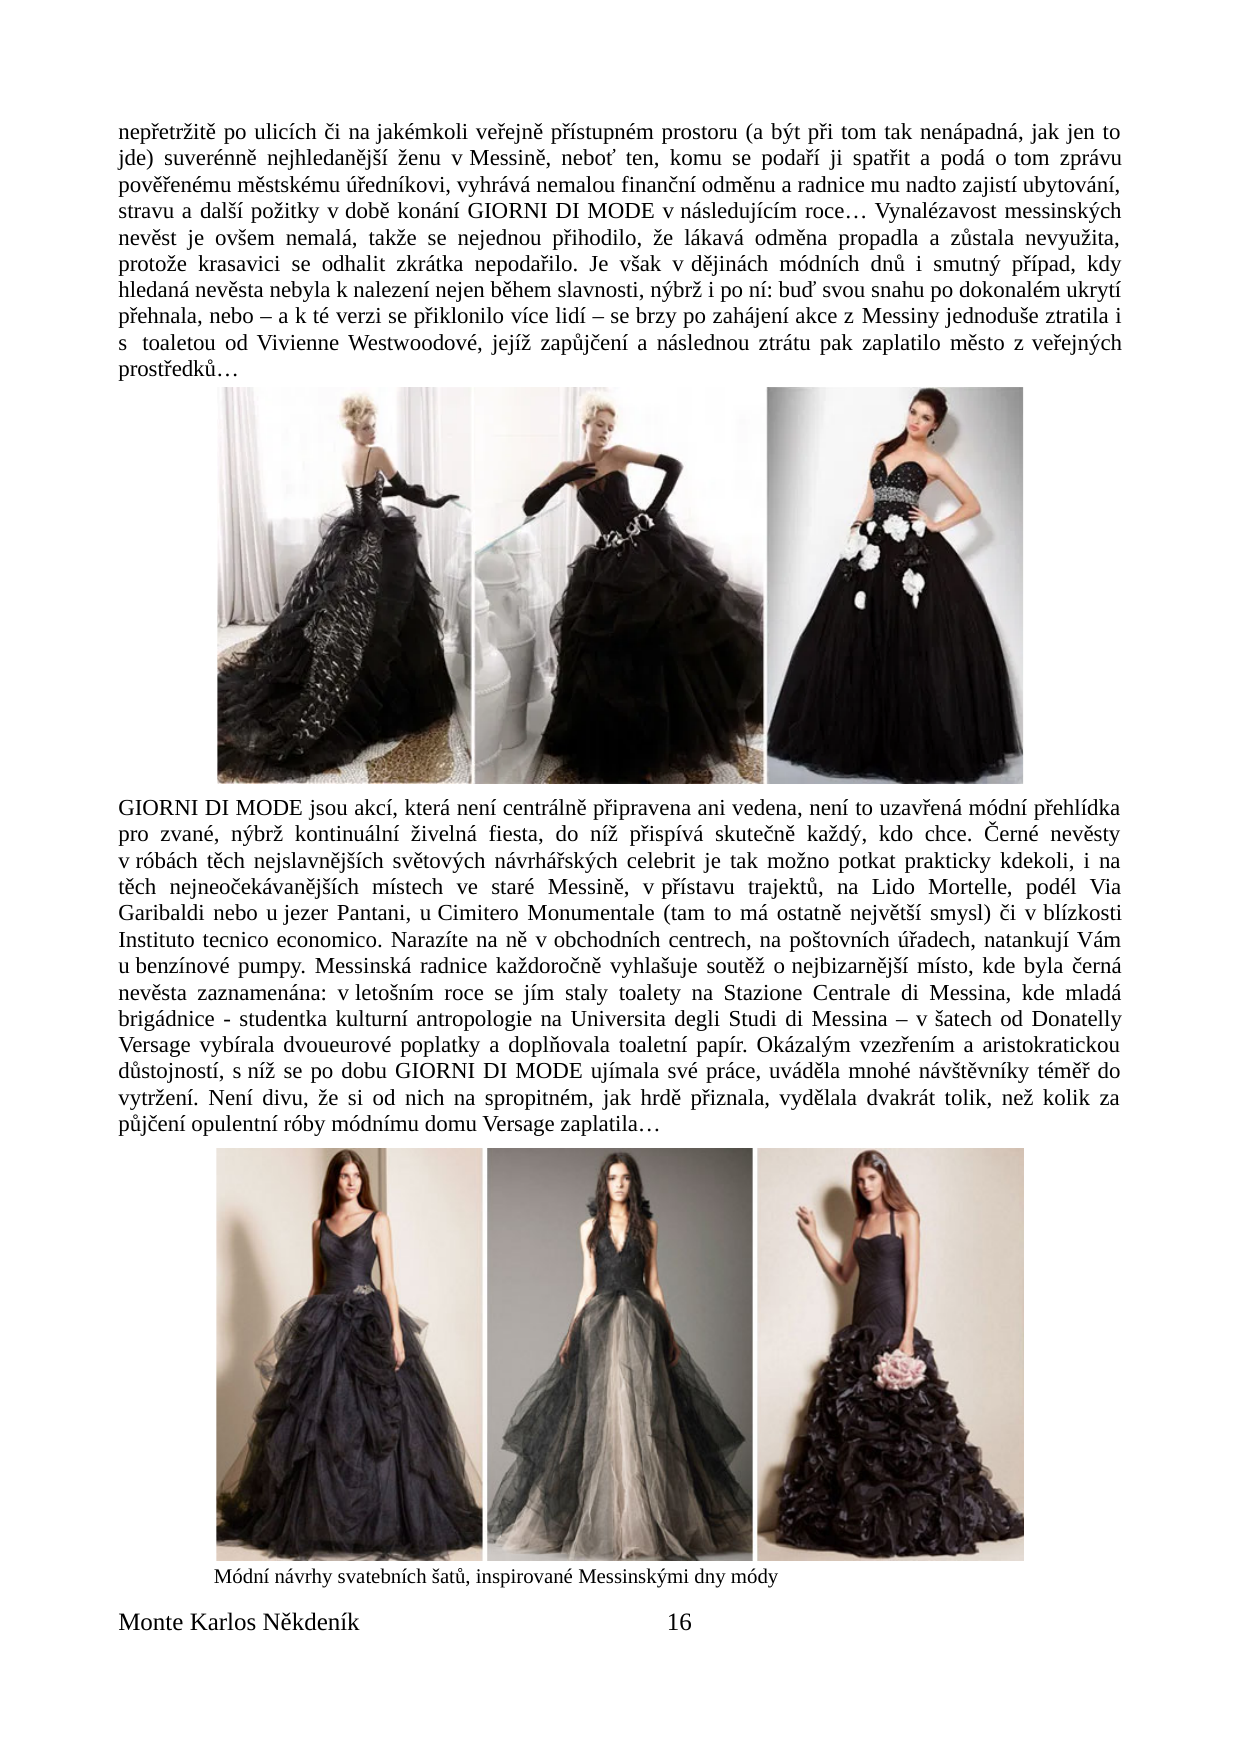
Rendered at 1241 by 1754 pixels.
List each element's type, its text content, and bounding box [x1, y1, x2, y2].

subtitle GIORNI DI MODE jsou akcí, která není centrálně připravena ani vedena, není to uzavřená módní přehlídka pro zvané, nýbrž kontinuální živelná fiesta, do níž přispívá skutečně každý, kdo chce. Černé nevěsty v róbách těch nejslavnějších světových návrhářských celebrit je tak možno potkat prakticky kdekoli, i na těch nejneočekávanějších místech ve staré Messině, v přístavu trajektů, na Lido Mortelle, podél Via Garibaldi nebo u jezer Pantani, u Cimitero Monumentale (tam to má ostatně největší smysl) či v blízkosti Instituto tecnico economico. Narazíte na ně v obchodních centrech, na poštovních úřadech, natankují Vám u benzínové pumpy. Messinská radnice každoročně vyhlašuje soutěž o nejbizarnější místo, kde byla černá nevěsta zaznamenána: v letošním roce se jím staly toalety na Stazione Centrale di Messina, kde mladá brigádnice - studentka kulturní antropologie na Universita degli Studi di Messina – v šatech od Donatelly Versage vybírala dvoueurové poplatky a doplňovala toaletní papír. Okázalým vzezřením a aristokratickou důstojností, s níž se po dobu GIORNI DI MODE ujímala své práce, uváděla mnohé návštěvníky téměř do vytržení. Není divu, že si od nich na spropitném, jak hrdě přiznala, vydělala dvakrát tolik, než kolik za půjčení opulentní róby módnímu domu Versage zaplatila… [118, 394, 1122, 1137]
text nepřetržitě po ulicích či na jakémkoli veřejně přístupném prostoru (a být při tom tak nenápadná, jak jen to jde) suverénně nejhledanější ženu v Messině, neboť ten, komu se podaří ji spatřit a podá o tom zprávu pověřenému městskému úředníkovi, vyhrává nemalou finanční odměnu a radnice mu nadto zajistí ubytování, stravu a další požitky v době konání GIORNI DI MODE v následujícím roce… Vynalézavost messinských nevěst je ovšem nemalá, takže se nejednou přihodilo, že lákavá odměna propadla a zůstala nevyužita, protože krasavici se odhalit zkrátka nepodařilo. Je však v dějinách módních dnů i smutný případ, kdy hledaná nevěsta nebyla k nalezení nejen během slavnosti, nýbrž i po ní: buď svou snahu po dokonalém ukrytí přehnala, nebo – a k té verzi se přiklonilo více lidí – se brzy po zahájení akce z Messiny jednoduše ztratila i s toaletou od Vivienne Westwoodové, jejíž zapůjčení a následnou ztrátu pak zaplatilo město z veřejných prostředků… [118, 118, 1122, 382]
picture [217, 387, 1024, 784]
picture [216, 1148, 1024, 1561]
